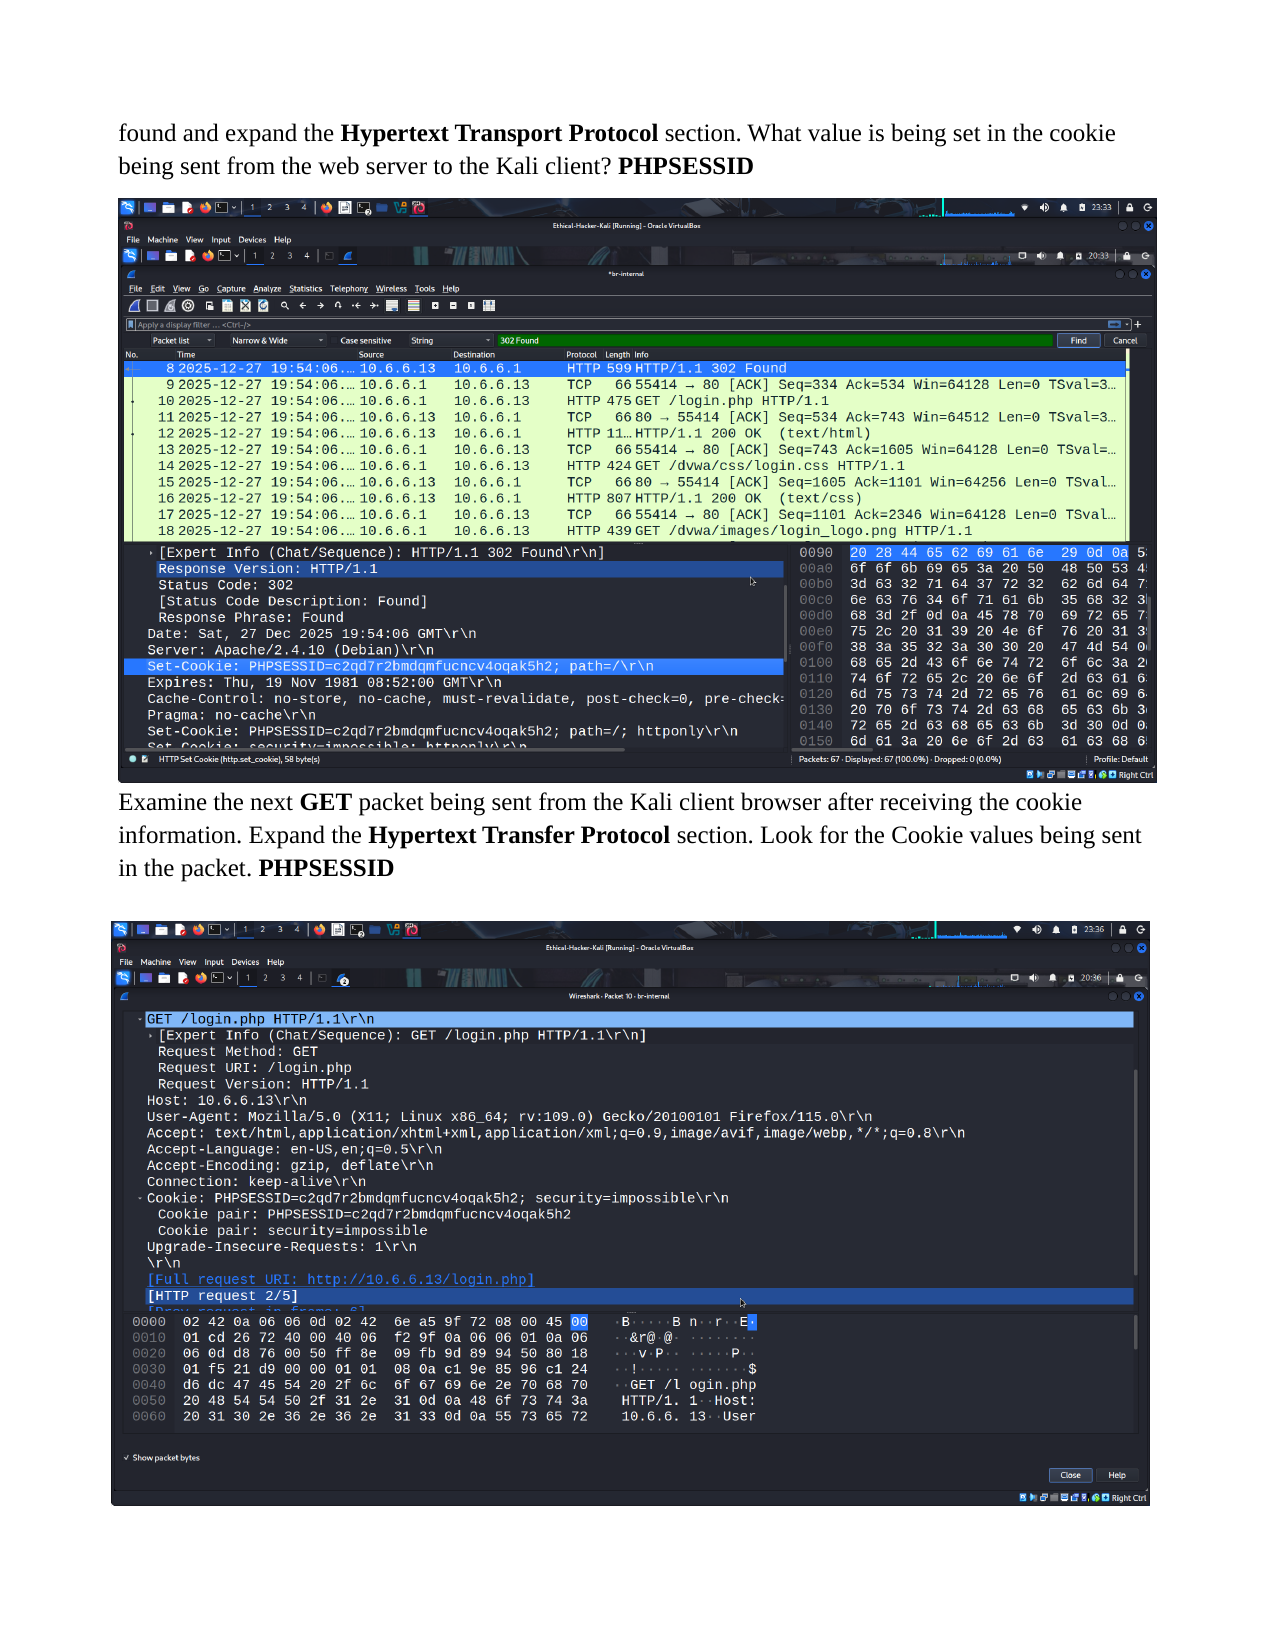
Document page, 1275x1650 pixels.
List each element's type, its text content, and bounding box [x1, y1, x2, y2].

text found and expand the Hypertext Transport Protocol section. What value is being set in the cookie being sent from the web server to the Kali client? PHPSESSID [118, 118, 1157, 180]
picture [118, 198, 1157, 783]
picture [111, 921, 1150, 1506]
text Examine the next GET packet being sent from the Kali client browser after receiving the cookie information. Expand the Hypertext Transfer Protocol section. Look for the Cookie values being sent in the packet. PHPSESSID [118, 783, 1157, 882]
